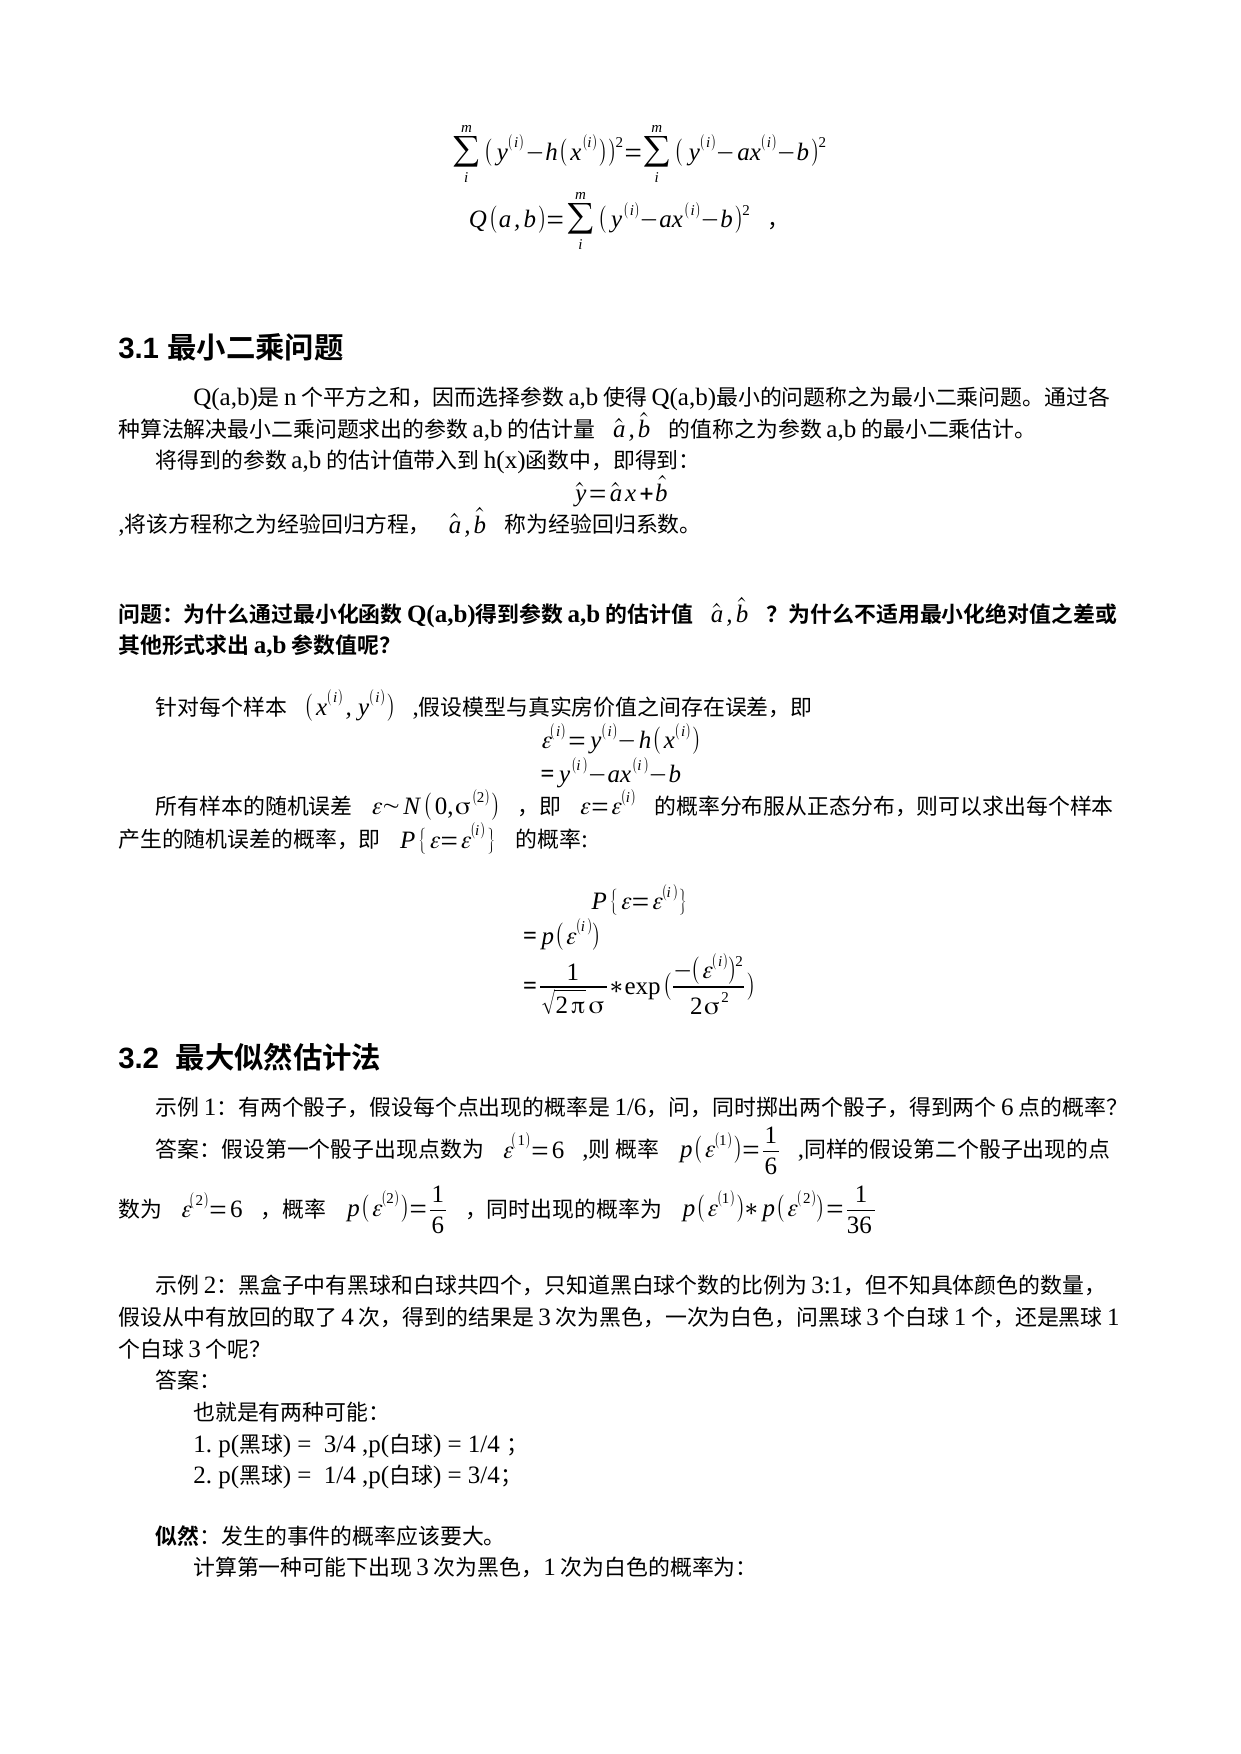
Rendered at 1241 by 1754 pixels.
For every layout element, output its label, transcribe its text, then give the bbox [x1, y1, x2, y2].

text 也就是有两种可能： [118, 1395, 1122, 1427]
text 计算第一种可能下出现3次为黑色，1次为白色的概率为： [118, 1550, 1122, 1582]
text 所有样本的随机误差，即的概率分布服从正态分布，则可以求出每个样本产生的随机误差的概率，即的概率: [118, 788, 1122, 854]
subtitle 3.1 最小二乘问题 [118, 325, 1122, 367]
text ,将该方程称之为经验回归方程，称为经验回归系数。 [118, 506, 1122, 539]
text 答案： [118, 1363, 1122, 1395]
text 问题：为什么通过最小化函数Q(a,b)得到参数a,b的估计值？为什么不适用最小化绝对值之差或其他形式求出a,b参数值呢？ [118, 596, 1122, 660]
text 示例2：黑盒子中有黑球和白球共四个，只知道黑白球个数的比例为3:1，但不知具体颜色的数量，假设从中有放回的取了4次，得到的结果是3次为黑色，一次为白色，问黑球3个白球1个，还是黑球1个白球3个呢？ [118, 1268, 1122, 1363]
subtitle 3.2 最大似然估计法 [118, 1035, 1122, 1077]
text 1. p(黑球) = 3/4 ,p(白球) = 1/4 ； [118, 1427, 1122, 1458]
text Q(a,b)是n个平方之和，因而选择参数a,b使得Q(a,b)最小的问题称之为最小二乘问题。通过各种算法解决最小二乘问题求出的参数a,b的估计量的值称之为参数a,b的最小二乘估计。 [118, 380, 1122, 443]
text 2. p(黑球) = 1/4 ,p(白球) = 3/4； [118, 1458, 1122, 1490]
text 示例1：有两个骰子，假设每个点出现的概率是1/6，问，同时掷出两个骰子，得到两个6点的概率？ [118, 1090, 1122, 1121]
text 将得到的参数a,b的估计值带入到h(x)函数中，即得到： [118, 443, 1122, 475]
text ， [118, 185, 1122, 253]
text 答案：假设第一个骰子出现点数为,则 概率,同样的假设第二个骰子出现的点数为，概率，同时出现的概率为 [118, 1121, 1122, 1239]
text 针对每个样本,假设模型与真实房价值之间存在误差，即 [118, 689, 1122, 722]
text 似然：发生的事件的概率应该要大。 [118, 1519, 1122, 1550]
